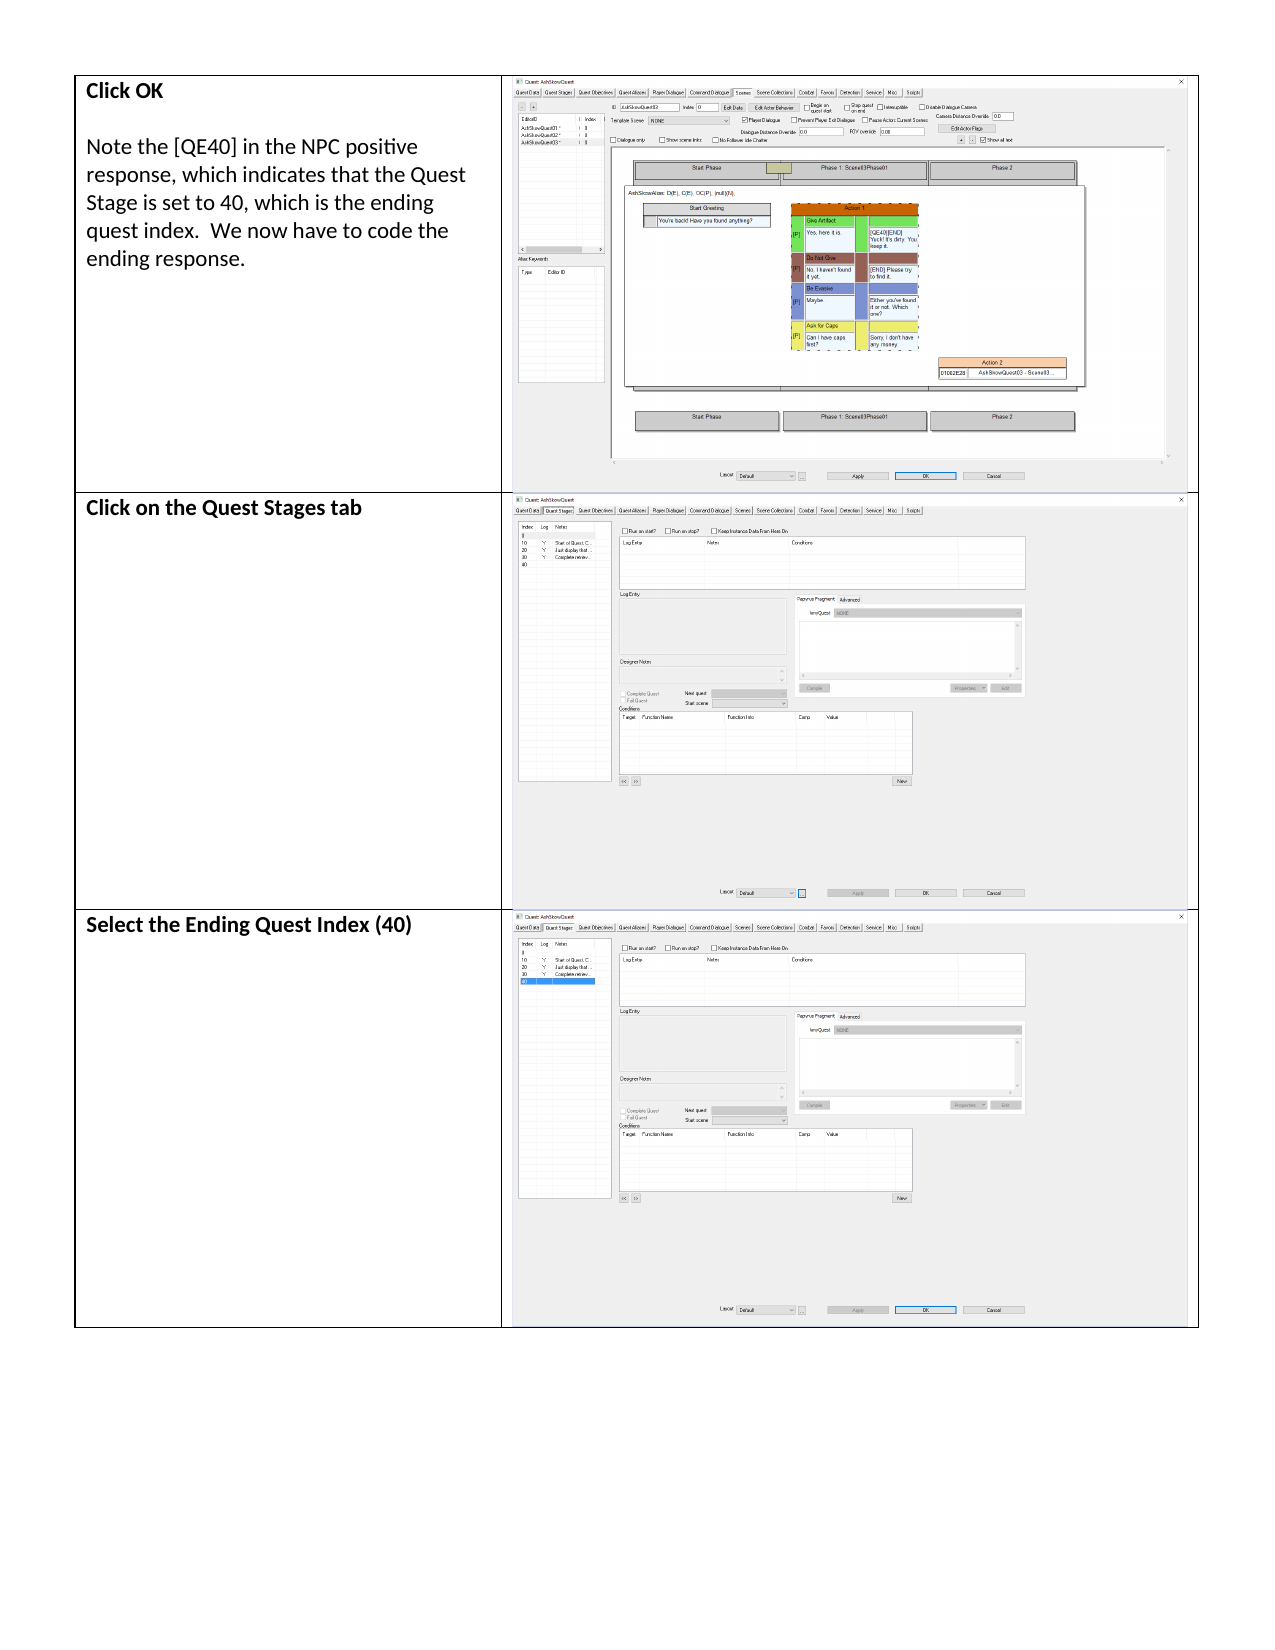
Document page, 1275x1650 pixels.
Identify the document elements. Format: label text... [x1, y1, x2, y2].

table_cell [502, 910, 512, 1327]
table_cell [1188, 493, 1198, 909]
table_cell [1188, 76, 1198, 492]
table_cell [502, 76, 512, 492]
table_cell Select the Ending Quest Index (40) [76, 910, 501, 1327]
table_cell Click OK Note the [QE40] in the NPC positive response, which indicates that the Quest Stage is set to 40, which is the ending quest index. We now have to code the ending response. [76, 76, 501, 492]
table_cell [1188, 910, 1198, 1327]
table_cell [502, 493, 512, 909]
table_cell Click on the Quest Stages tab [76, 493, 501, 909]
